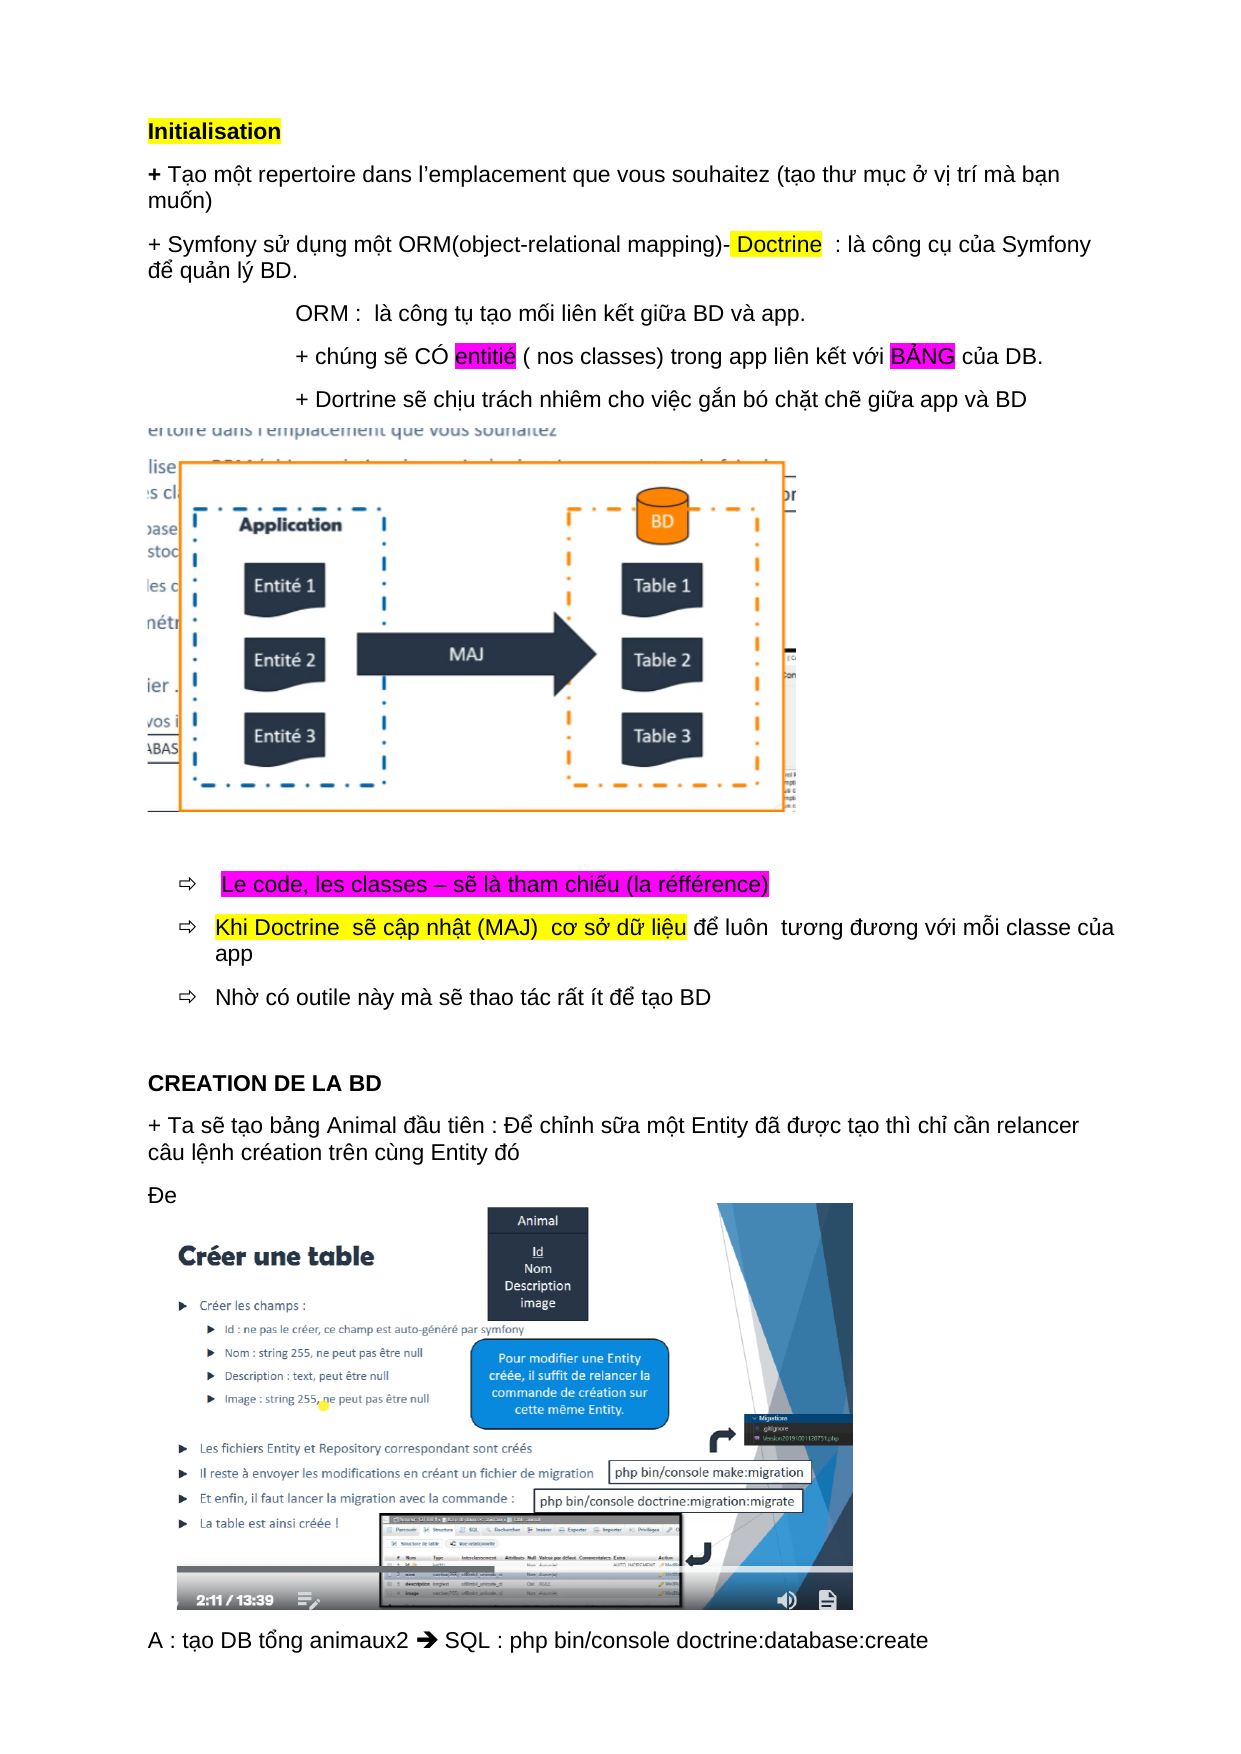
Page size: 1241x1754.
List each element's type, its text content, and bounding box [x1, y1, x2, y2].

list Khi Doctrine sẽ cập nhật (MAJ) cơ sở dữ liệu để luôn tương đương với mỗi classe của app [177, 914, 1122, 967]
text + Dortrine sẽ chịu trách nhiêm cho việc gắn bó chặt chẽ giữa app và BD [221, 386, 1122, 412]
text + Tạo một repertoire dans l’emplacement que vous souhaitez (tạo thư mục ở vị trí mà bạn muốn) [148, 161, 1122, 214]
list Nhờ có outile này mà sẽ thao tác rất ít để tạo BD [177, 983, 1122, 1010]
list Le code, les classes – sẽ là tham chiếu (la réfférence) [177, 871, 1122, 897]
text CREATION DE LA BD [148, 1069, 1122, 1096]
text Initialisation [148, 118, 1122, 144]
text + Symfony sử dụng một ORM(object-relational mapping)- Doctrine : là công cụ của Symfony để quản lý BD. [148, 231, 1122, 283]
text + chúng sẽ CÓ entitié ( nos classes) trong app liên kết với BẢNG của DB. [221, 343, 1122, 369]
text ORM : là công tụ tạo mối liên kết giữa BD và app. [221, 300, 1122, 326]
text Đe [148, 1182, 1122, 1610]
text + Ta sẽ tạo bảng Animal đầu tiên : Để chỉnh sữa một Entity đã được tạo thì chỉ cần relancer câu lệnh création trên cùng Entity đó [148, 1112, 1122, 1165]
text A : tạo DB tổng animaux2  SQL : php bin/console doctrine:database:create [148, 1627, 1122, 1653]
